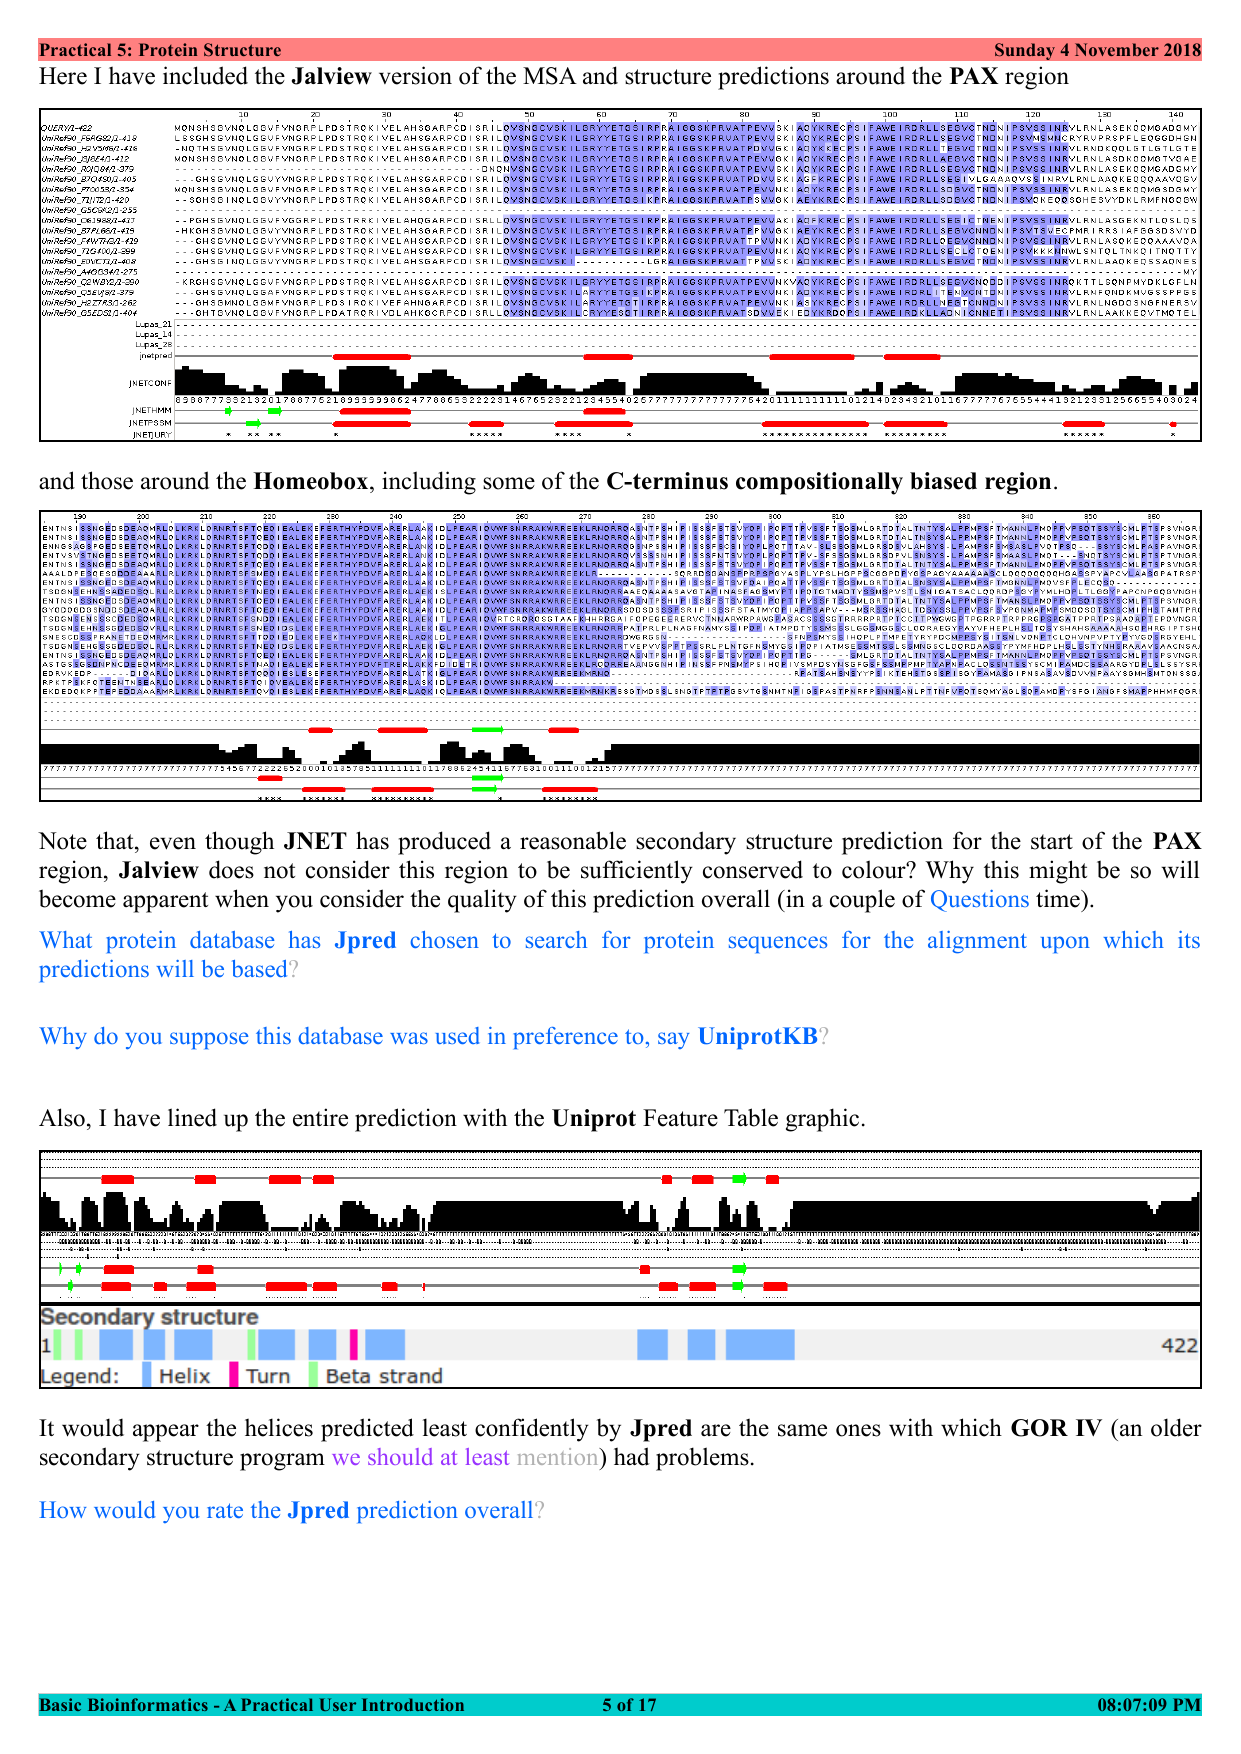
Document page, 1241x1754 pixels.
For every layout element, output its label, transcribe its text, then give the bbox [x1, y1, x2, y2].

text Why do you suppose this database was used in preference to, say UniprotKB? [38, 1021, 1202, 1050]
picture [41, 110, 1200, 440]
text Here I have included the Jalview version of the MSA and structure predictions around the PAX region [38, 61, 1202, 89]
text and those around the Homeobox, including some of the C-terminus compositionally biased region. [38, 109, 1202, 495]
text What protein database has Jpred chosen to search for protein sequences for the alignment upon which its predictions will be based? [38, 925, 1202, 983]
picture [41, 1306, 1200, 1387]
text How would you rate the Jpred prediction overall? [38, 1495, 1202, 1524]
text Note that, even though JNET has produced a reasonable secondary structure prediction for the start of the PAX region, Jalview does not consider this region to be sufficiently conserved to colour? Why this might be so will become apparent when you consider the quality of this prediction overall (in a couple of Questions time). [38, 511, 1202, 913]
text [38, 1143, 1202, 1150]
picture [41, 1152, 1200, 1302]
text [38, 101, 1202, 108]
text It would appear the helices predicted least confidently by Jpred are the same ones with which GOR IV (an older secondary structure program we should at least mention) had problems. [38, 1305, 1202, 1471]
text Also, I have lined up the entire prediction with the Uniprot Feature Table graphic. [38, 1102, 1202, 1131]
picture [41, 512, 1200, 800]
